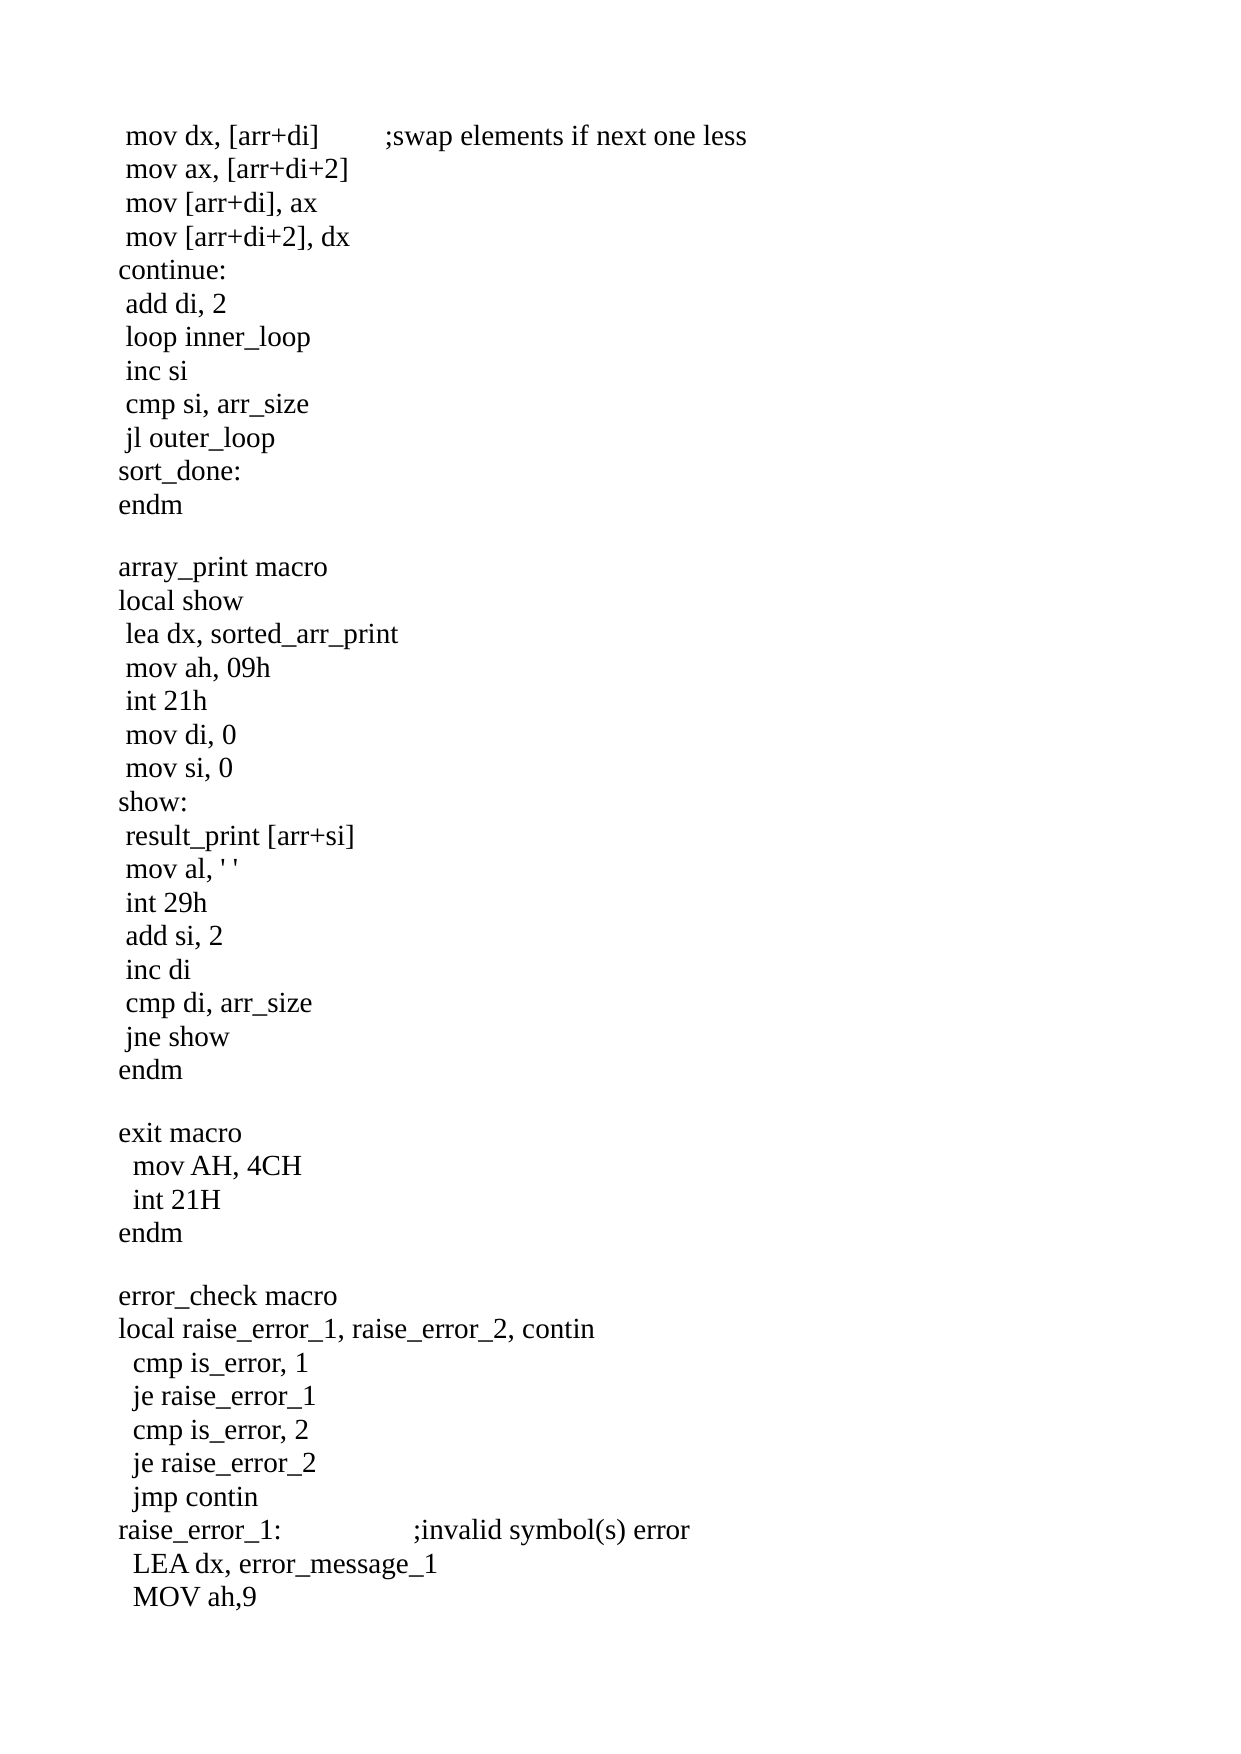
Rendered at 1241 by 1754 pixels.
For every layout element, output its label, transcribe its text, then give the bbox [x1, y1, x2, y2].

text cmp is_error, 1 [118, 1345, 1122, 1378]
text mov [arr+di], ax [118, 185, 1122, 219]
text mov ah, 09h [118, 650, 1122, 683]
text mov [arr+di+2], dx [118, 219, 1122, 252]
text local raise_error_1, raise_error_2, contin [118, 1311, 1122, 1345]
text cmp si, arr_size [118, 386, 1122, 420]
text jne show [118, 1019, 1122, 1052]
text endm [118, 487, 1122, 521]
text endm [118, 1215, 1122, 1249]
text cmp is_error, 2 [118, 1412, 1122, 1445]
text jl outer_loop [118, 420, 1122, 453]
text error_check macro [118, 1278, 1122, 1311]
text inc di [118, 952, 1122, 985]
text LEA dx, error_message_1 [118, 1546, 1122, 1579]
text int 21h [118, 683, 1122, 717]
text mov al, ' ' [118, 851, 1122, 885]
text mov AH, 4CH [118, 1148, 1122, 1182]
text raise_error_1: ;invalid symbol(s) error [118, 1512, 1122, 1546]
text lea dx, sorted_arr_print [118, 616, 1122, 650]
text je raise_error_2 [118, 1445, 1122, 1479]
text exit macro [118, 1115, 1122, 1148]
text loop inner_loop [118, 319, 1122, 353]
text add di, 2 [118, 286, 1122, 319]
text local show [118, 583, 1122, 616]
text MOV ah,9 [118, 1579, 1122, 1613]
text mov dx, [arr+di] ;swap elements if next one less [118, 118, 1122, 152]
text array_print macro [118, 549, 1122, 583]
text int 21H [118, 1182, 1122, 1215]
text show: [118, 784, 1122, 818]
text mov ax, [arr+di+2] [118, 152, 1122, 185]
text add si, 2 [118, 918, 1122, 952]
text result_print [arr+si] [118, 818, 1122, 851]
text mov si, 0 [118, 751, 1122, 784]
text mov di, 0 [118, 717, 1122, 751]
text sort_done: [118, 453, 1122, 487]
text jmp contin [118, 1479, 1122, 1512]
text endm [118, 1052, 1122, 1086]
text cmp di, arr_size [118, 985, 1122, 1019]
text continue: [118, 252, 1122, 286]
text inc si [118, 353, 1122, 386]
text je raise_error_1 [118, 1378, 1122, 1412]
text int 29h [118, 885, 1122, 918]
